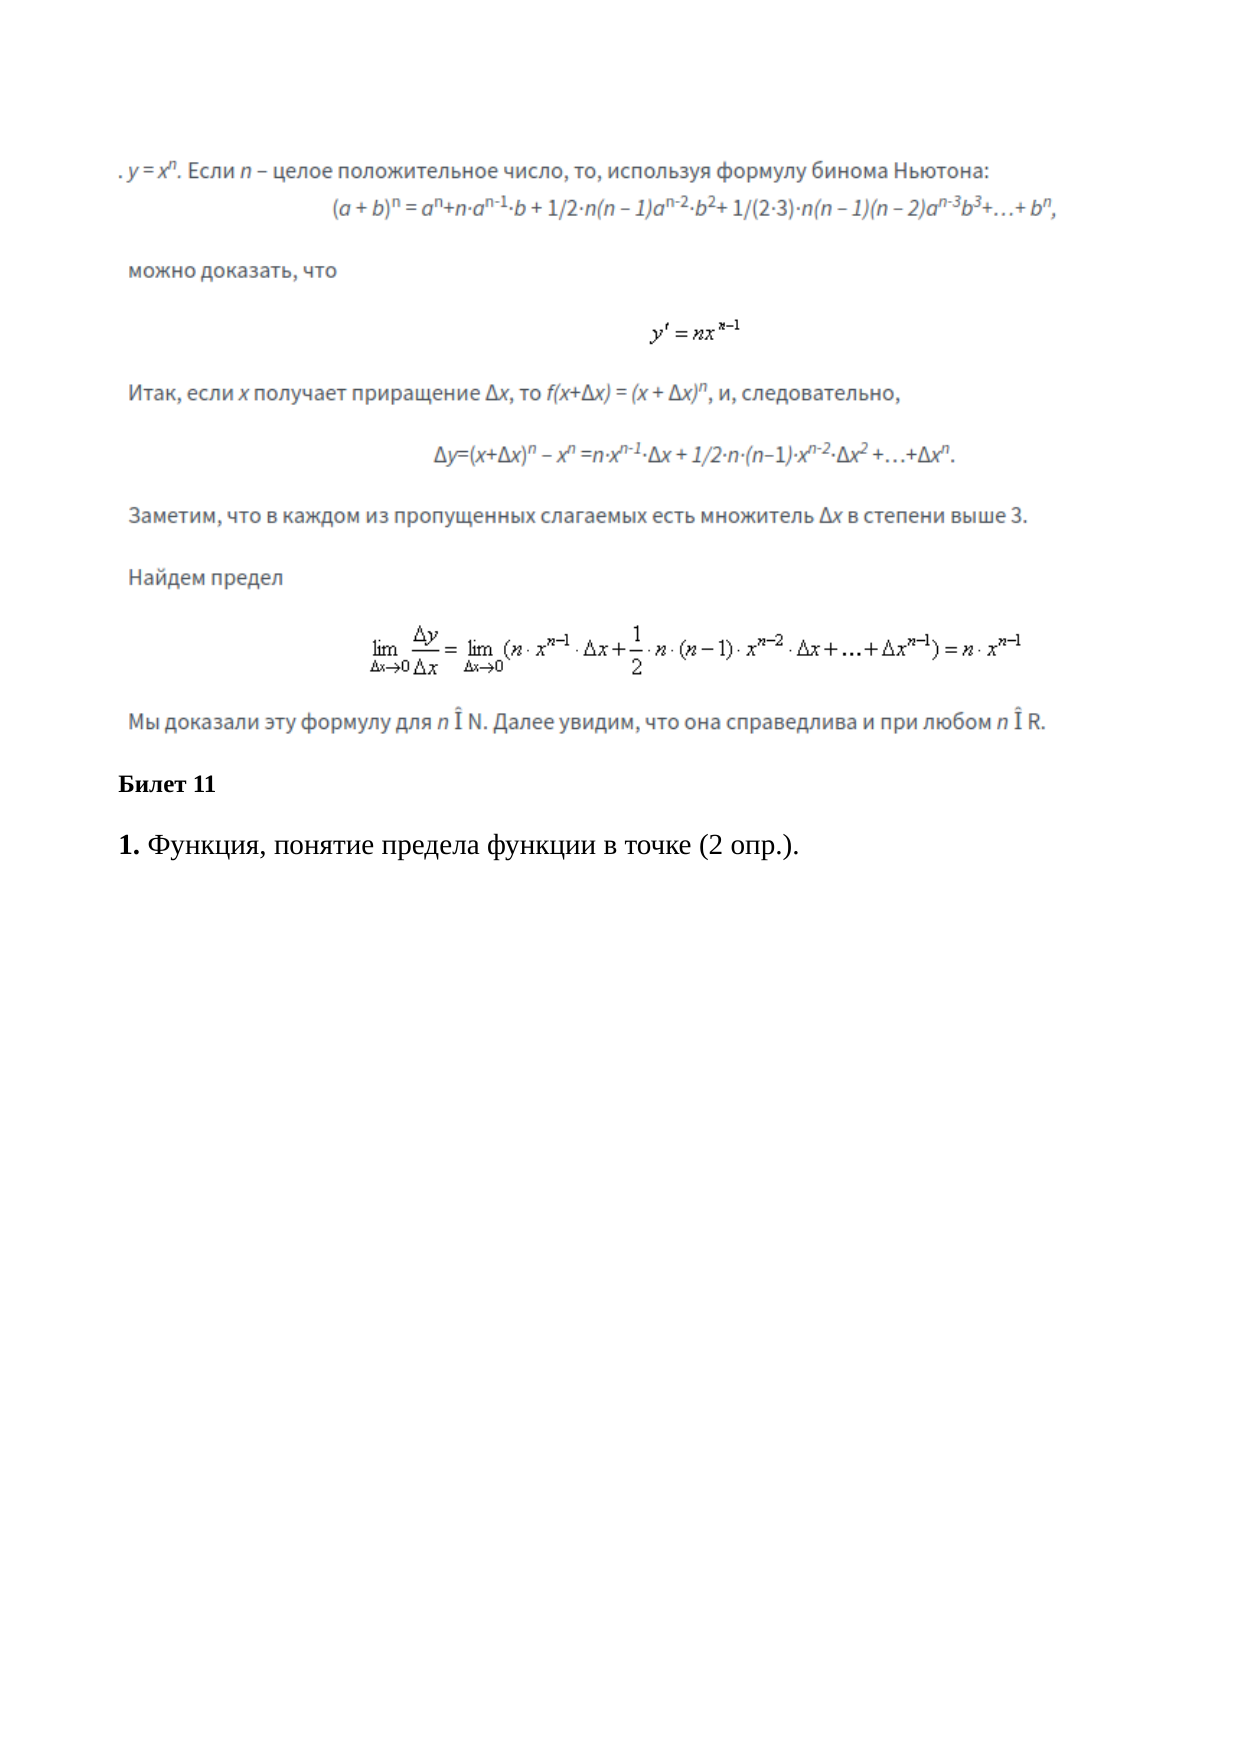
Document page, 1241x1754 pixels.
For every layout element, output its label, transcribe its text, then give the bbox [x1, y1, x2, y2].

text Билет 11 [118, 769, 1122, 798]
subtitle 1. Функция, понятие предела функции в точке (2 опр.). [118, 827, 1122, 861]
picture [118, 151, 1123, 741]
